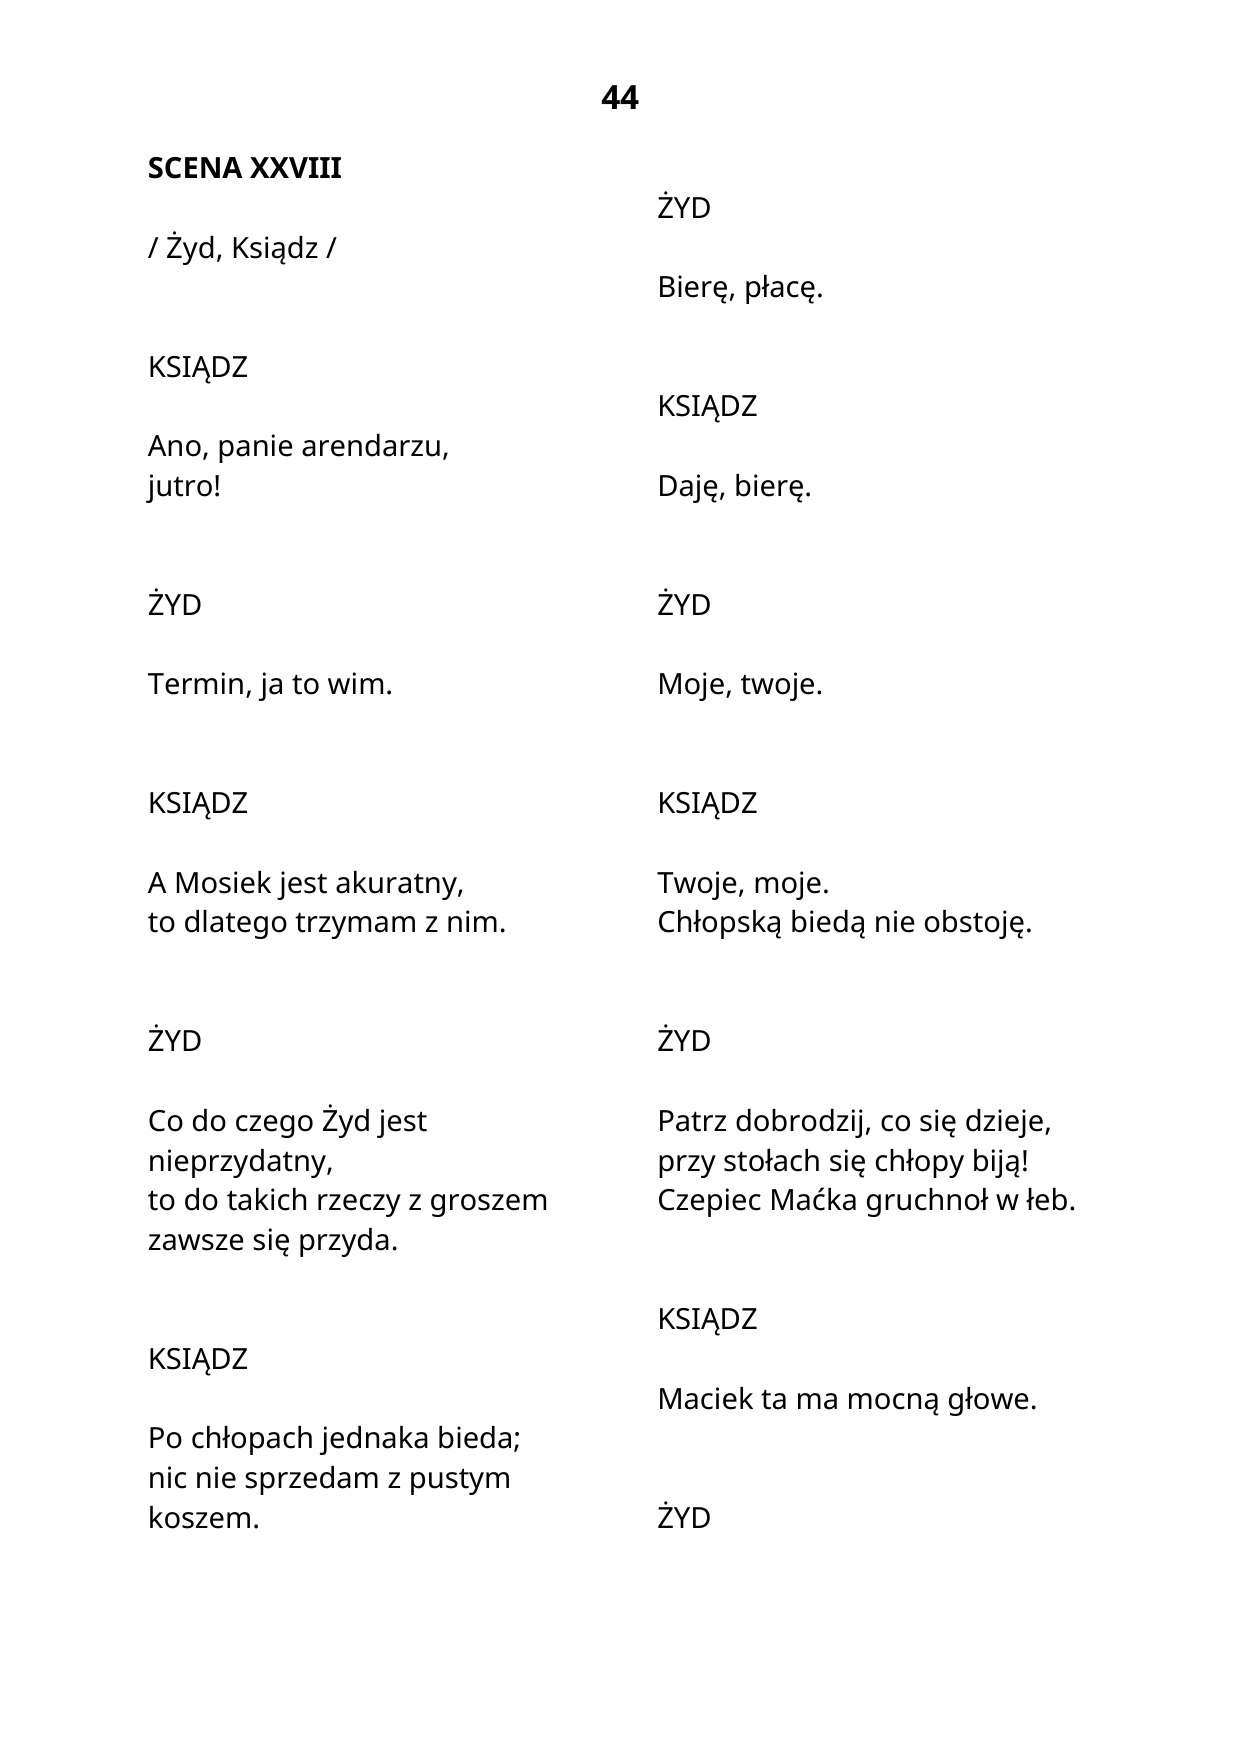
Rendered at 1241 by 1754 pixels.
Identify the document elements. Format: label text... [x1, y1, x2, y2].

text nic nie sprzedam z pustym koszem. [148, 1457, 583, 1537]
text KSIĄDZ [148, 1338, 583, 1378]
text jutro! [148, 465, 583, 505]
text Twoje, moje. [657, 862, 1093, 902]
text KSIĄDZ [148, 346, 583, 386]
text KSIĄDZ [657, 386, 1093, 425]
text KSIĄDZ [148, 783, 583, 822]
text Termin, ja to wim. [148, 663, 583, 703]
text przy stołach się chłopy biją! [657, 1140, 1093, 1179]
text Co do czego Żyd jest nieprzydatny, [148, 1100, 583, 1179]
text Daję, bierę. [657, 465, 1093, 505]
text KSIĄDZ [657, 1298, 1093, 1338]
text Moje, twoje. [657, 663, 1093, 703]
text Patrz dobrodzij, co się dzieje, [657, 1100, 1093, 1140]
text ŻYD [657, 1021, 1093, 1060]
text A Mosiek jest akuratny, [148, 862, 583, 902]
text Chłopską biedą nie obstoję. [657, 902, 1093, 941]
text to do takich rzeczy z groszem [148, 1179, 583, 1219]
text Maciek ta ma mocną głowe. [657, 1378, 1093, 1418]
text Bierę, płacę. [657, 267, 1093, 306]
text / Żyd, Ksiądz / [148, 227, 583, 267]
text SCENA XXVIII [148, 148, 583, 187]
text to dlatego trzymam z nim. [148, 902, 583, 941]
text KSIĄDZ [657, 783, 1093, 822]
text Ano, panie arendarzu, [148, 425, 583, 465]
text ŻYD [657, 1497, 1093, 1537]
text ŻYD [148, 1021, 583, 1060]
text ŻYD [148, 584, 583, 624]
text ŻYD [657, 187, 1093, 227]
text ŻYD [657, 584, 1093, 624]
text Czepiec Maćka gruchnoł w łeb. [657, 1179, 1093, 1219]
text zawsze się przyda. [148, 1219, 583, 1259]
text Po chłopach jednaka bieda; [148, 1418, 583, 1457]
